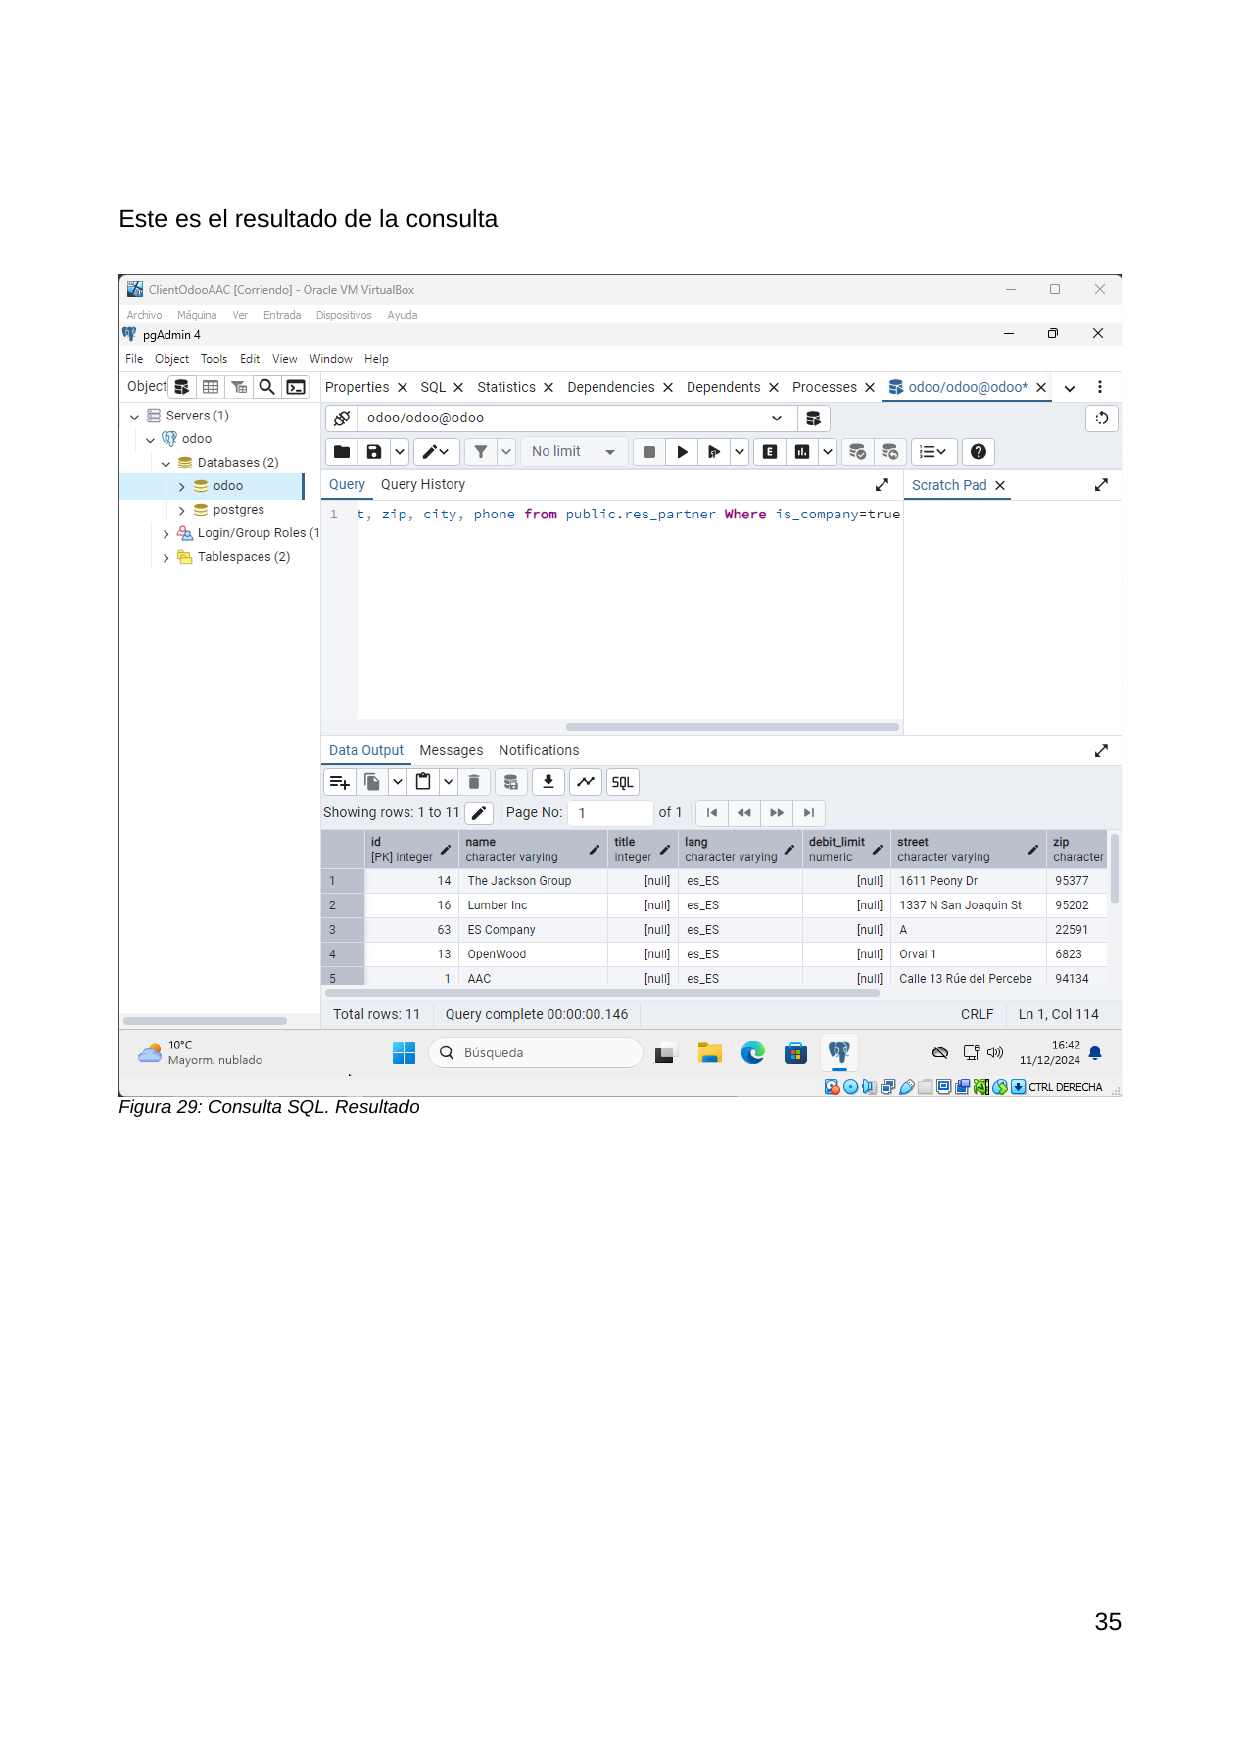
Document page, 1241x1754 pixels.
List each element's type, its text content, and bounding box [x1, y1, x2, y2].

picture [118, 274, 1123, 1097]
text Figura 29: Consulta SQL. Resultado [118, 1097, 1122, 1118]
text Este es el resultado de la consulta [118, 204, 1122, 233]
